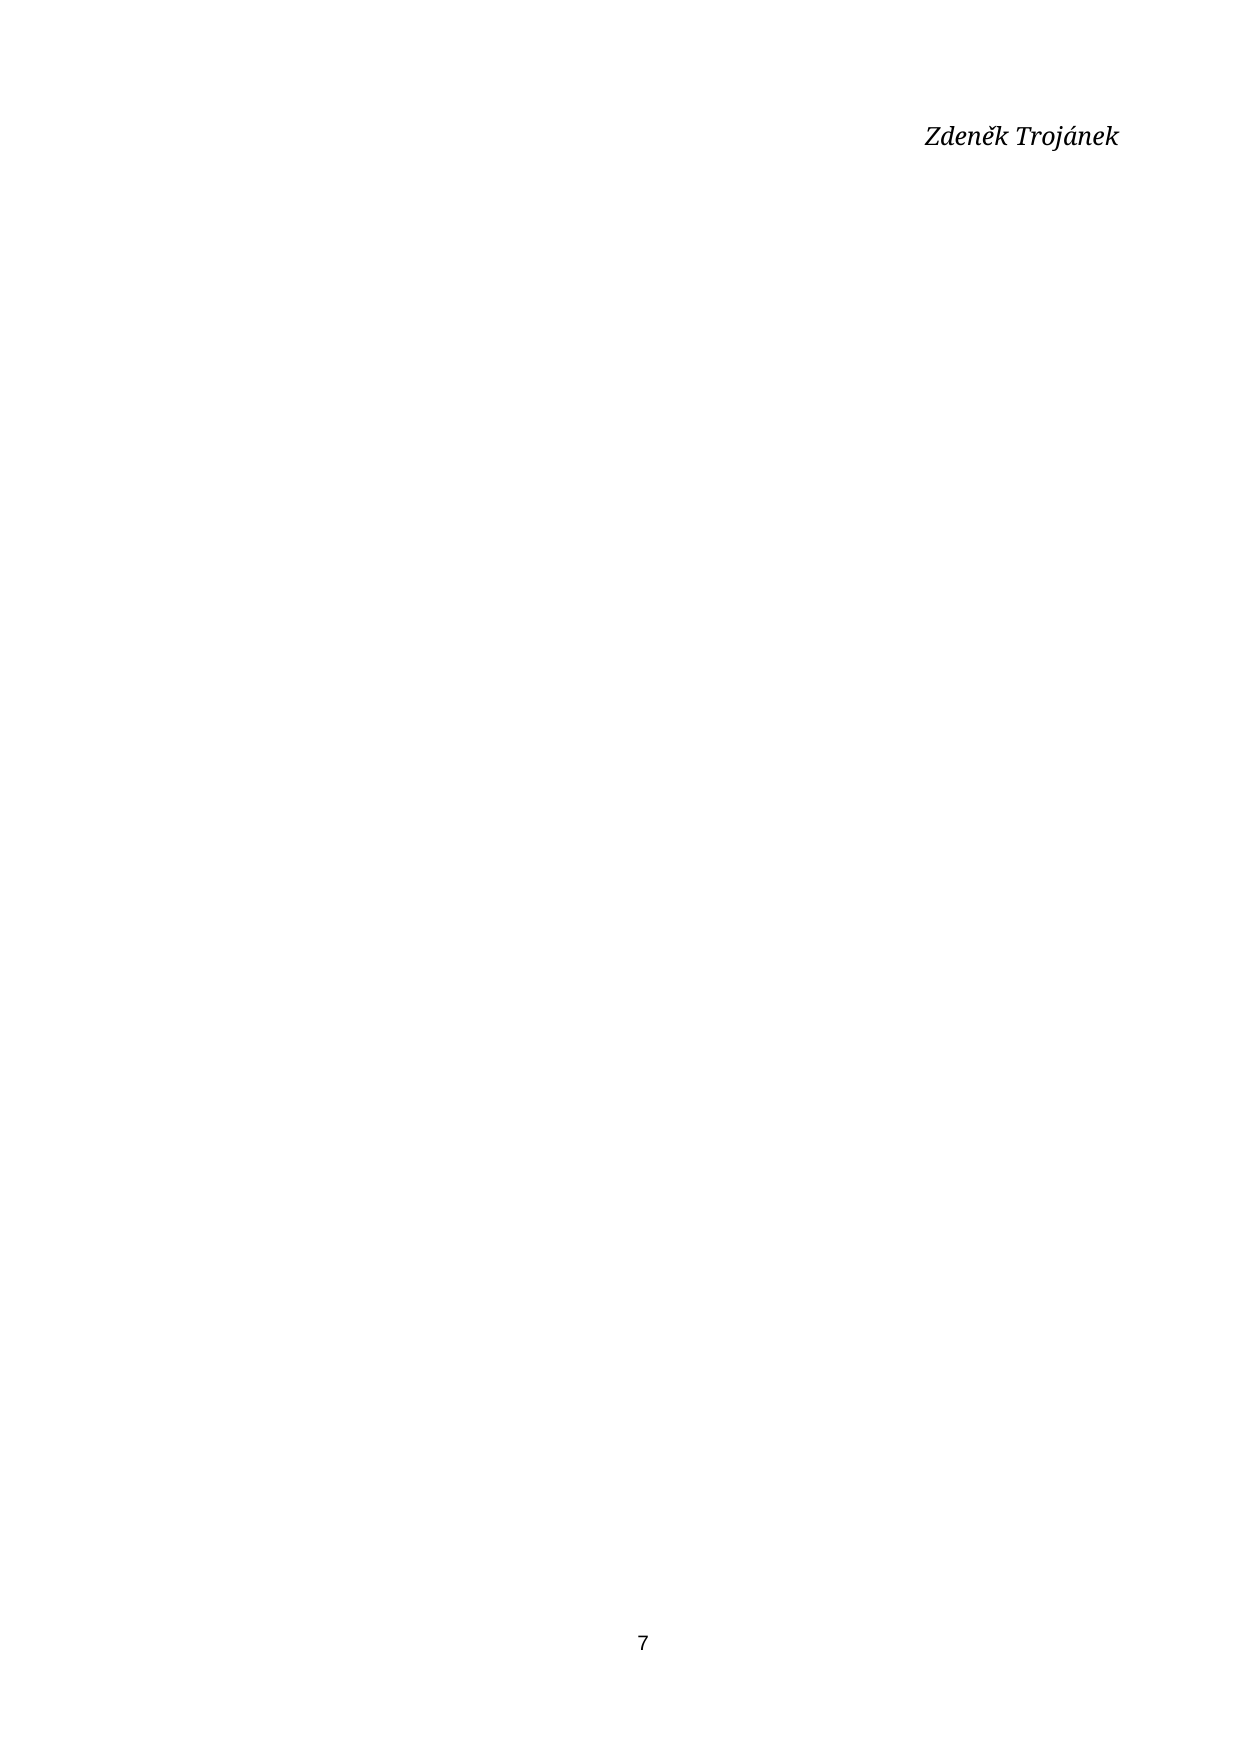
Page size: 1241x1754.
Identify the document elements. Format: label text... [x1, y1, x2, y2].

text Zdeněk Trojánek [118, 118, 1122, 152]
